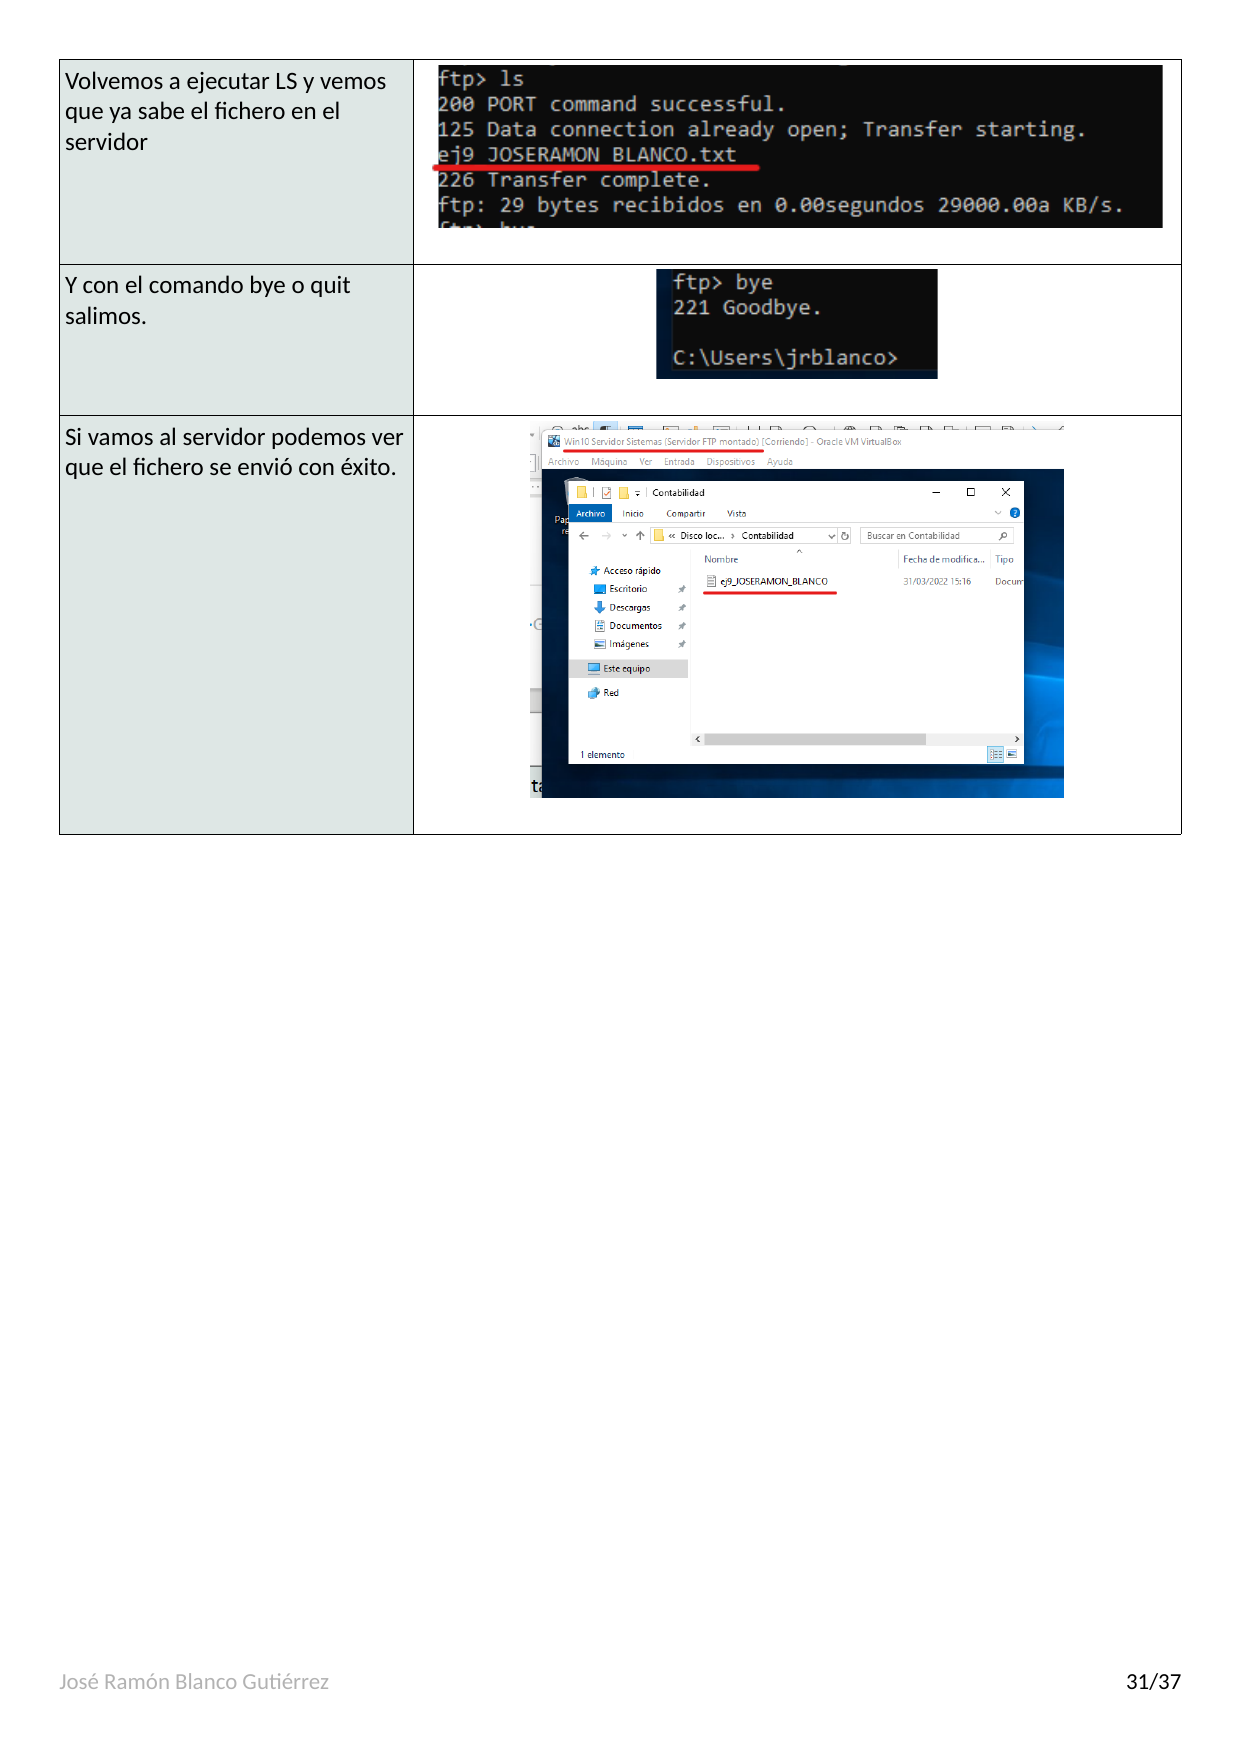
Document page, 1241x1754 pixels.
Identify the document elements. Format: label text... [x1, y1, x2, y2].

picture [656, 269, 938, 379]
table_cell Y con el comando bye o quit salimos. [60, 265, 413, 415]
table_cell Volvemos a ejecutar LS y vemos que ya sabe el fichero en el servidor [60, 60, 413, 264]
table_cell [414, 60, 1181, 264]
table_cell Si vamos al servidor podemos ver que el fichero se envió con éxito. [60, 416, 413, 834]
table_cell [414, 416, 1181, 834]
picture [431, 65, 1163, 228]
table_cell [414, 265, 1181, 415]
picture [530, 421, 1064, 798]
